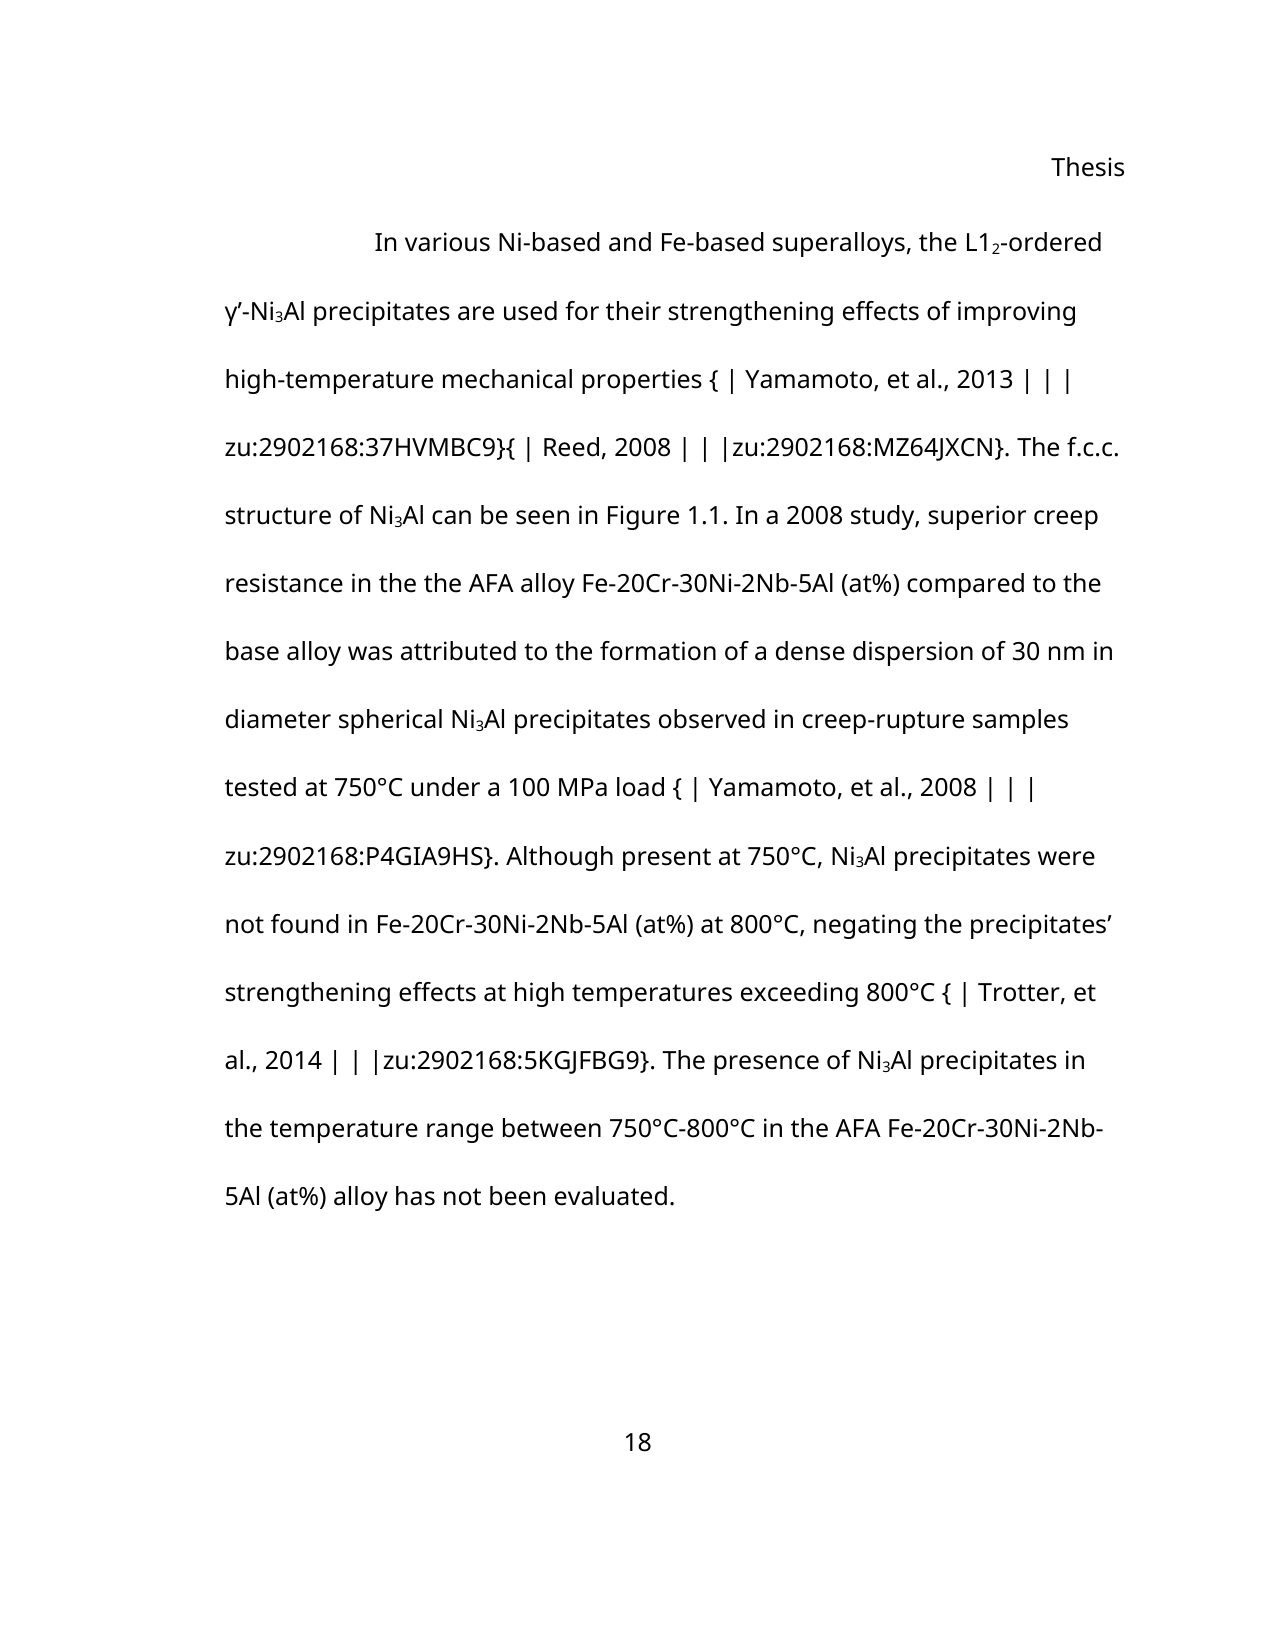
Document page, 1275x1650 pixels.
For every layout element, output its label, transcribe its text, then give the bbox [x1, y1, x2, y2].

text In various Ni-based and Fe-based superalloys, the L12-ordered γ’-Ni3Al precipitates are used for their strengthening effects of improving high-temperature mechanical properties { | Yamamoto, et al., 2013 | | |zu:2902168:37HVMBC9}{ | Reed, 2008 | | |zu:2902168:MZ64JXCN}. The f.c.c. structure of Ni3Al can be seen in Figure 1.1. In a 2008 study, superior creep resistance in the the AFA alloy Fe-20Cr-30Ni-2Nb-5Al (at%) compared to the base alloy was attributed to the formation of a dense dispersion of 30 nm in diameter spherical Ni3Al precipitates observed in creep-rupture samples tested at 750°C under a 100 MPa load { | Yamamoto, et al., 2008 | | |zu:2902168:P4GIA9HS}. Although present at 750°C, Ni3Al precipitates were not found in Fe-20Cr-30Ni-2Nb-5Al (at%) at 800°C, negating the precipitates’ strengthening effects at high temperatures exceeding 800°C { | Trotter, et al., 2014 | | |zu:2902168:5KGJFBG9}. The presence of Ni3Al precipitates in the temperature range between 750°C-800°C in the AFA Fe-20Cr-30Ni-2Nb-5Al (at%) alloy has not been evaluated. [224, 225, 1125, 1213]
